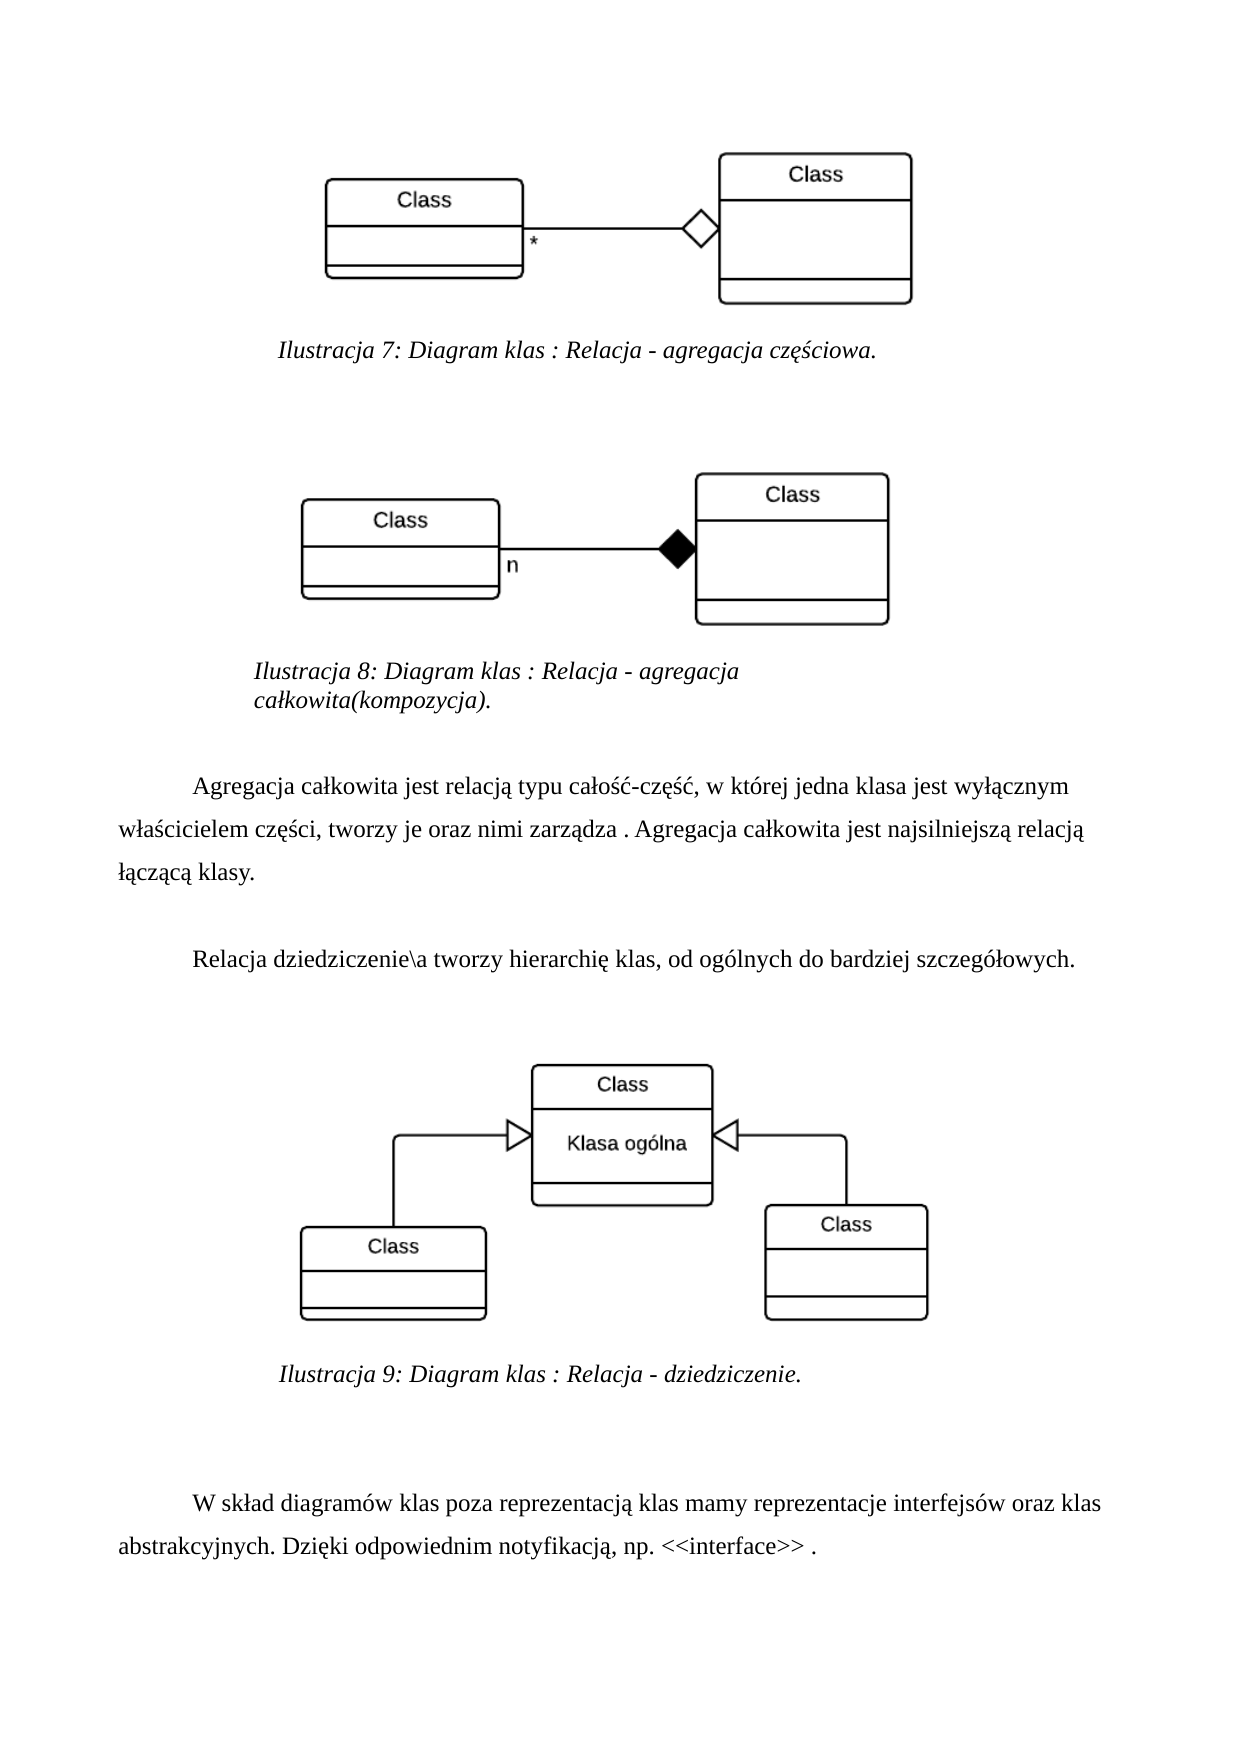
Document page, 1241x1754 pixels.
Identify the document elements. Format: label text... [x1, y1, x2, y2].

text Agregacja całkowita jest relacją typu całość-część, w której jedna klasa jest wyłącznym właścicielem części, tworzy je oraz nimi zarządza . Agregacja całkowita jest najsilniejszą relacją łączącą klasy. [118, 771, 1122, 886]
text Ilustracja 9: Diagram klas : Relacja - dziedziczenie. [279, 1359, 962, 1387]
text Ilustracja 8: Diagram klas : Relacja - agregacja całkowita(kompozycja). [254, 657, 939, 714]
text Ilustracja 7: Diagram klas : Relacja - agregacja częściowa. [278, 336, 963, 364]
picture [277, 130, 963, 336]
text Relacja dziedziczenie\a tworzy hierarchię klas, od ogólnych do bardziej szczegółowych. [118, 944, 1122, 972]
picture [278, 1042, 962, 1359]
text W skład diagramów klas poza reprezentacją klas mamy reprezentacje interfejsów oraz klas abstrakcyjnych. Dzięki odpowiednim notyfikacją, np. <<interface>> . [118, 1488, 1122, 1560]
picture [253, 451, 940, 657]
